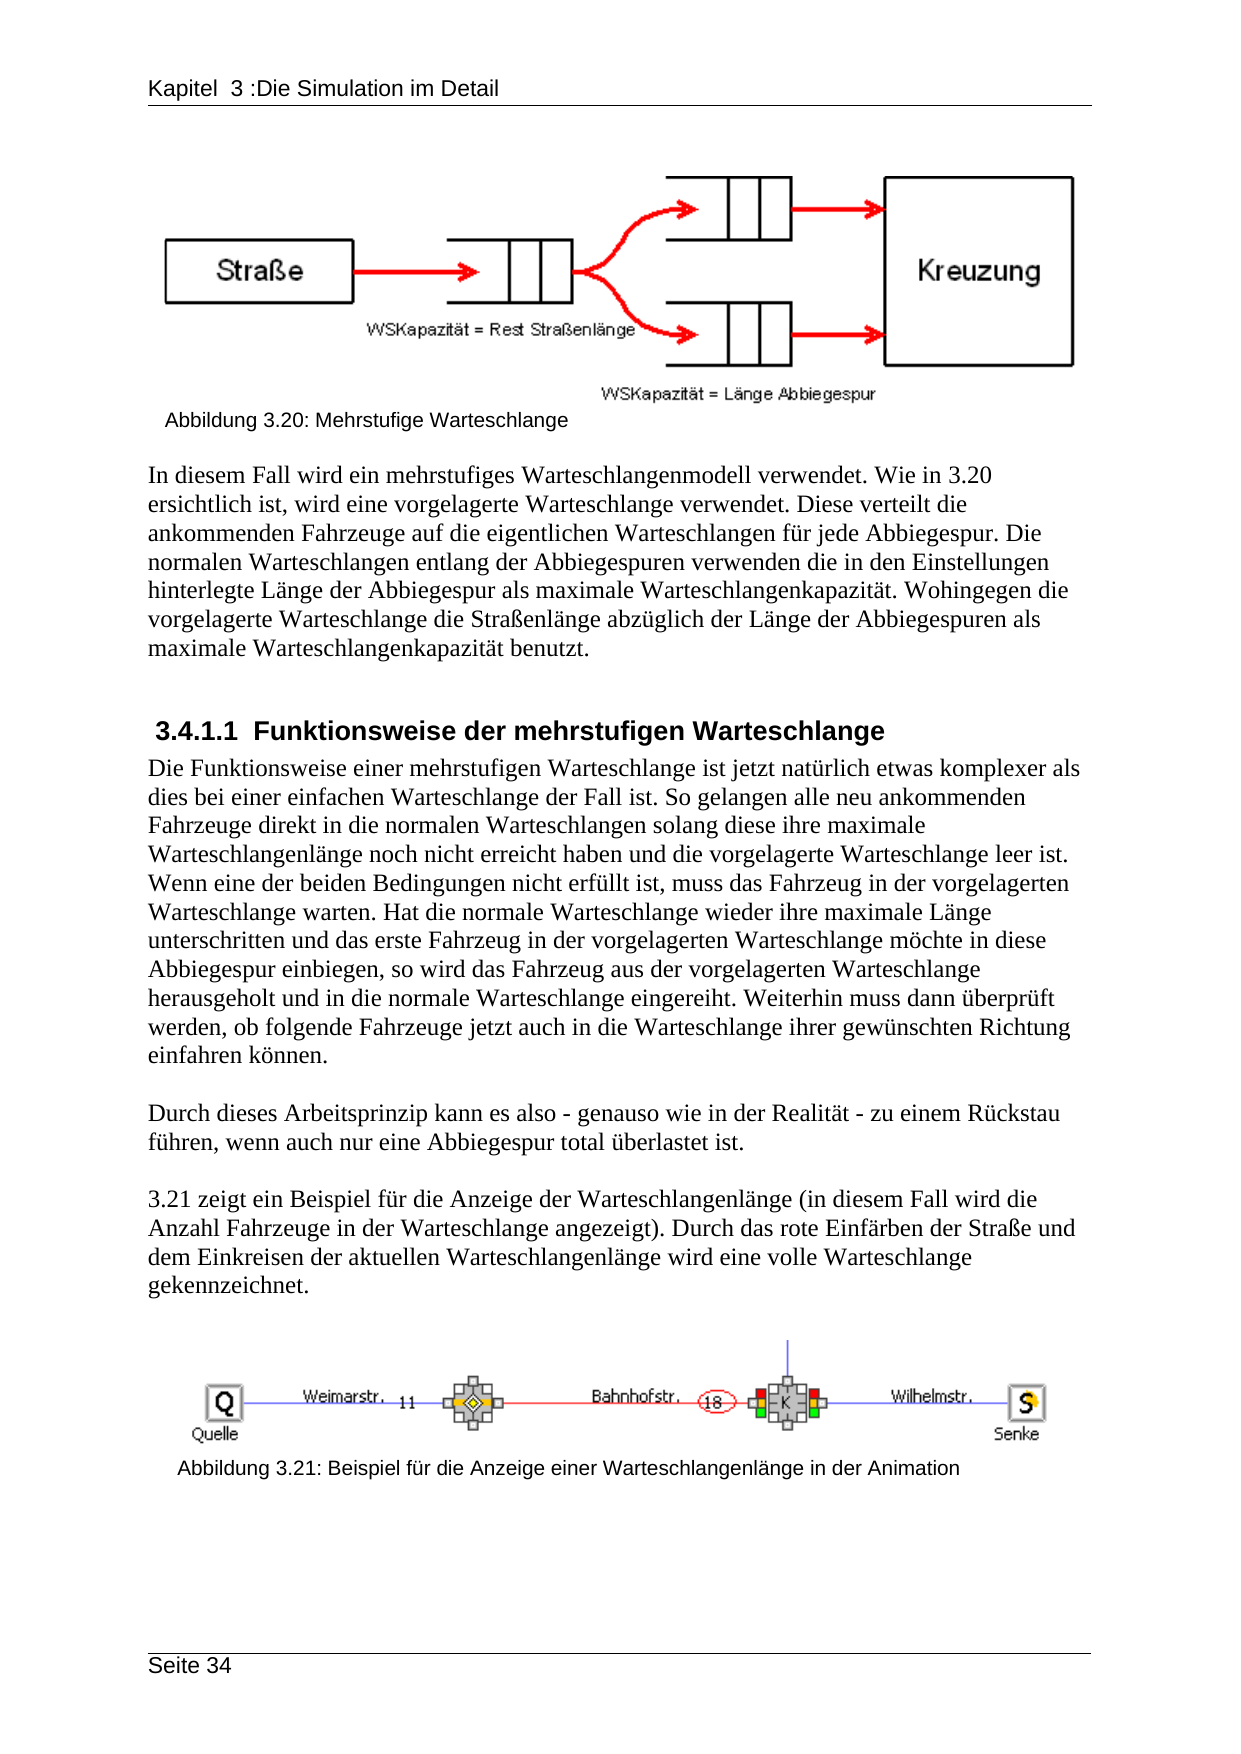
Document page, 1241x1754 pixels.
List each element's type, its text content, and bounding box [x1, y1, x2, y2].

subtitle Funktionsweise der mehrstufigen Warteschlange [148, 715, 1092, 747]
text Abbildung 3.20: Mehrstufige Warteschlange [164, 408, 1076, 432]
text Durch dieses Arbeitsprinzip kann es also - genauso wie in der Realität - zu einem Rückstau führen, wenn auch nur eine Abbiegespur total überlastet ist. [148, 1098, 1092, 1155]
text Abbildung 3.21: Beispiel für die Anzeige einer Warteschlangenlänge in der Animation [177, 1456, 1063, 1480]
text Die Funktionsweise einer mehrstufigen Warteschlange ist jetzt natürlich etwas komplexer als dies bei einer einfachen Warteschlange der Fall ist. So gelangen alle neu ankommenden Fahrzeuge direkt in die normalen Warteschlangen solang diese ihre maximale Warteschlangenlänge noch nicht erreicht haben und die vorgelagerte Warteschlange leer ist. Wenn eine der beiden Bedingungen nicht erfüllt ist, muss das Fahrzeug in der vorgelagerten Warteschlange warten. Hat die normale Warteschlange wieder ihre maximale Länge unterschritten und das erste Fahrzeug in der vorgelagerten Warteschlange möchte in diese Abbiegespur einbiegen, so wird das Fahrzeug aus der vorgelagerten Warteschlange herausgeholt und in die normale Warteschlange eingereiht. Weiterhin muss dann überprüft werden, ob folgende Fahrzeuge jetzt auch in die Warteschlange ihrer gewünschten Richtung einfahren können. [148, 753, 1092, 1069]
text Abbildung 3.21 zeigt ein Beispiel für die Anzeige der Warteschlangenlänge (in diesem Fall wird die Anzahl Fahrzeuge in der Warteschlange angezeigt). Durch das rote Einfärben der Straße und dem Einkreisen der aktuellen Warteschlangenlänge wird eine volle Warteschlange gekennzeichnet. [148, 1184, 1092, 1299]
text In diesem Fall wird ein mehrstufiges Warteschlangenmodell verwendet. Wie in Abbildung 3.20 ersichtlich ist, wird eine vorgelagerte Warteschlange verwendet. Diese verteilt die ankommenden Fahrzeuge auf die eigentlichen Warteschlangen für jede Abbiegespur. Die normalen Warteschlangen entlang der Abbiegespuren verwenden die in den Einstellungen hinterlegte Länge der Abbiegespur als maximale Warteschlangenkapazität. Wohingegen die vorgelagerte Warteschlange die Straßenlänge abzüglich der Länge der Abbiegespuren als maximale Warteschlangenkapazität benutzt. [148, 460, 1092, 662]
picture [164, 176, 1076, 408]
picture [177, 1340, 1064, 1456]
